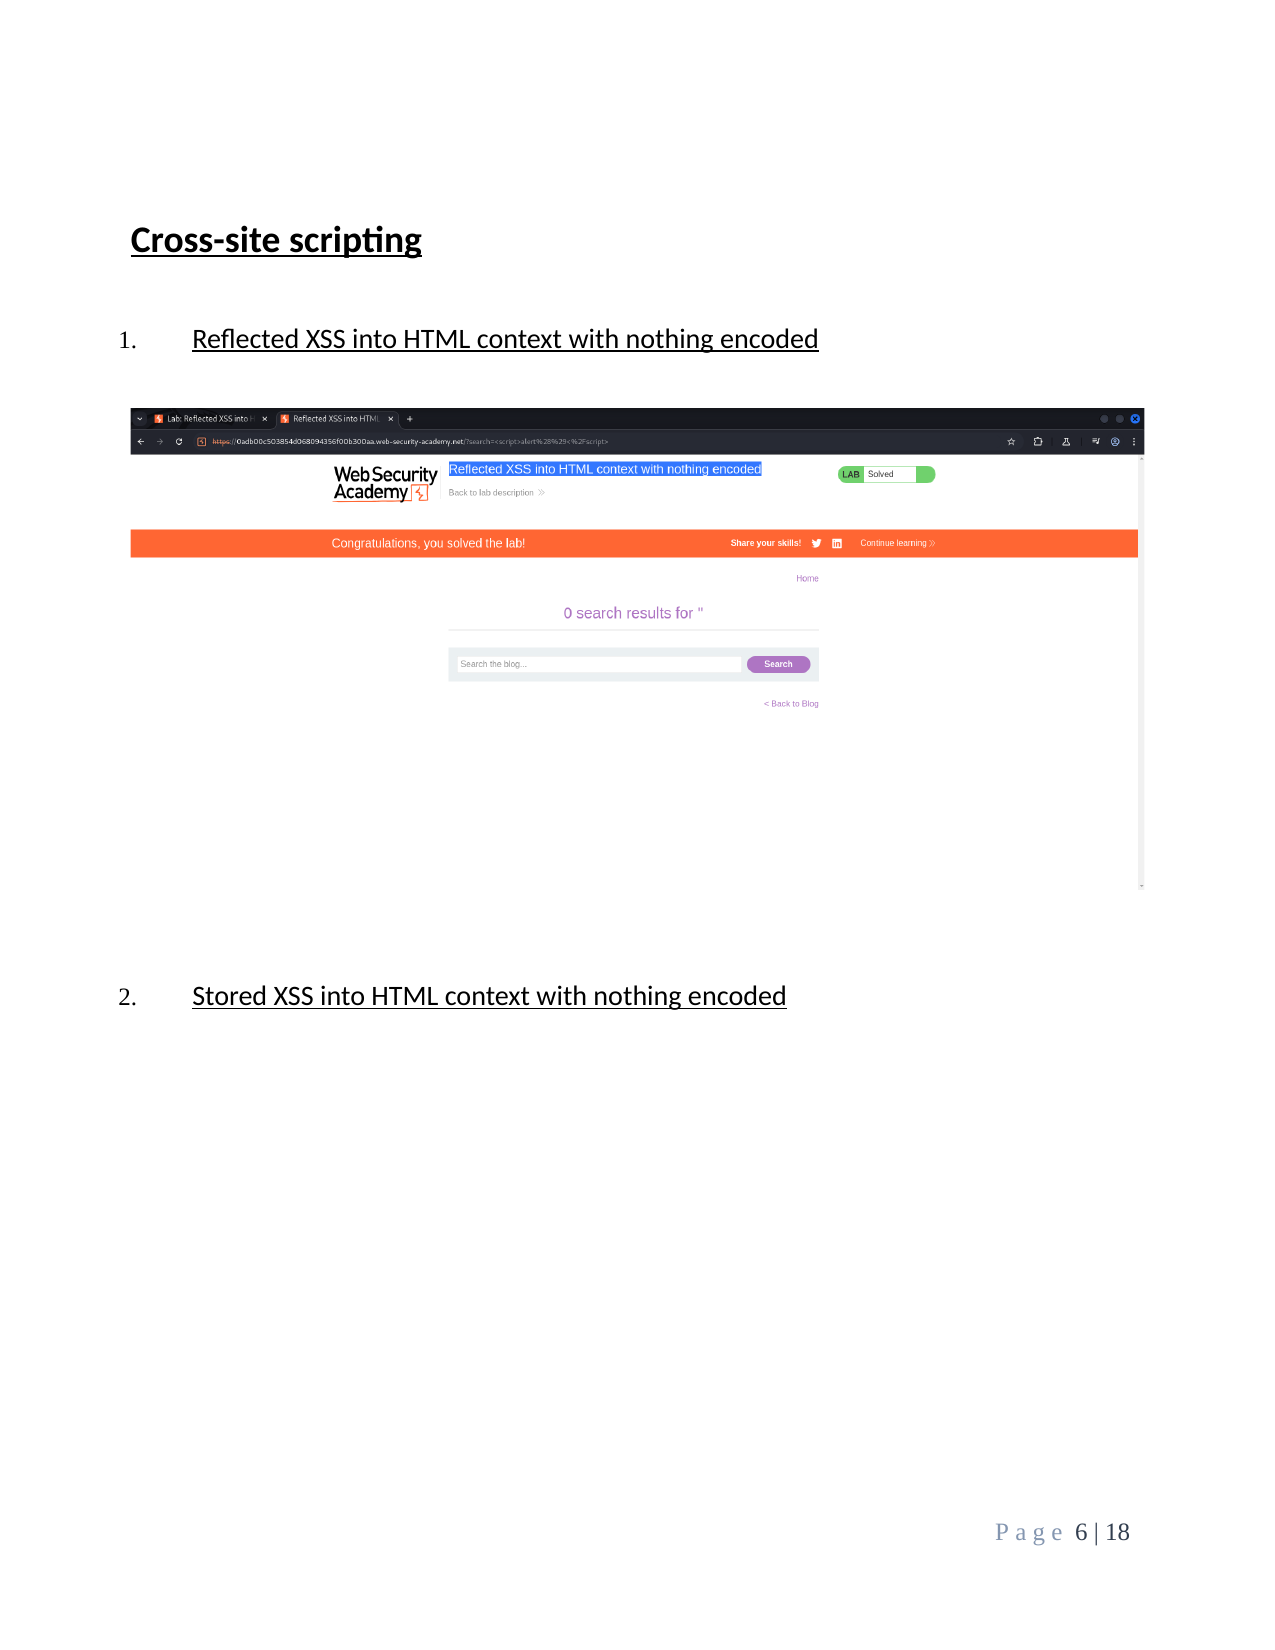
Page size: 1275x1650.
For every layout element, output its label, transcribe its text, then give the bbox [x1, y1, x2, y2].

list Reflected XSS into HTML context with nothing encoded [118, 321, 1144, 355]
subtitle Cross-site scripting [131, 216, 1144, 261]
list Stored XSS into HTML context with nothing encoded [118, 978, 1144, 1012]
